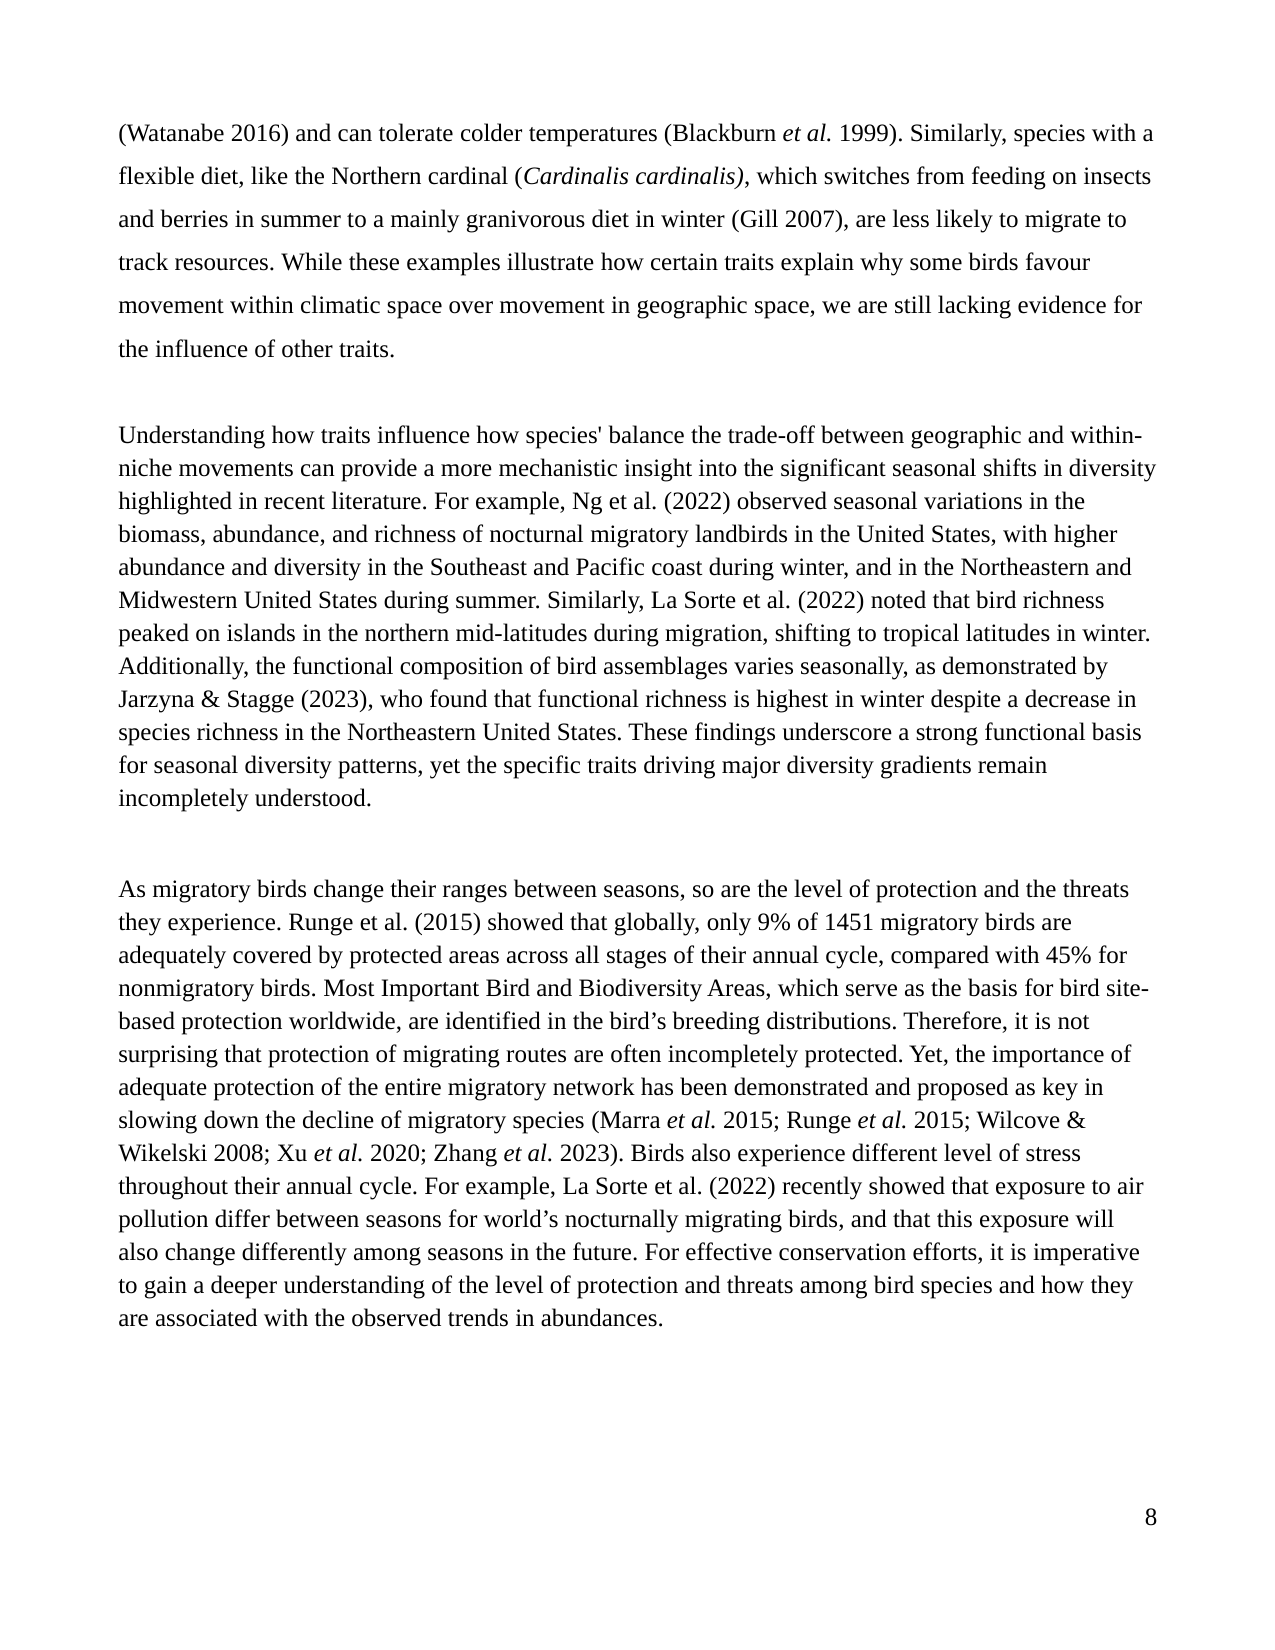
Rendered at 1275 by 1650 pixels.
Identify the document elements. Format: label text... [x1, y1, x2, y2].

text Understanding how traits influence how species' balance the trade-off between geographic and within-niche movements can provide a more mechanistic insight into the significant seasonal shifts in diversity highlighted in recent literature. For example, Ng et al. (2022) observed seasonal variations in the biomass, abundance, and richness of nocturnal migratory landbirds in the United States, with higher abundance and diversity in the Southeast and Pacific coast during winter, and in the Northeastern and Midwestern United States during summer. Similarly, La Sorte et al. (2022) noted that bird richness peaked on islands in the northern mid-latitudes during migration, shifting to tropical latitudes in winter. Additionally, the functional composition of bird assemblages varies seasonally, as demonstrated by Jarzyna & Stagge (2023), who found that functional richness is highest in winter despite a decrease in species richness in the Northeastern United States. These findings underscore a strong functional basis for seasonal diversity patterns, yet the specific traits driving major diversity gradients remain incompletely understood. [118, 420, 1157, 812]
text (Watanabe 2016) and can tolerate colder temperatures (Blackburn et al. 1999). Similarly, species with a flexible diet, like the Northern cardinal (Cardinalis cardinalis), which switches from feeding on insects and berries in summer to a mainly granivorous diet in winter (Gill 2007), are less likely to migrate to track resources. While these examples illustrate how certain traits explain why some birds favour movement within climatic space over movement in geographic space, we are still lacking evidence for the influence of other traits. [118, 118, 1157, 362]
text As migratory birds change their ranges between seasons, so are the level of protection and the threats they experience. Runge et al. (2015) showed that globally, only 9% of 1451 migratory birds are adequately covered by protected areas across all stages of their annual cycle, compared with 45% for nonmigratory birds. Most Important Bird and Biodiversity Areas, which serve as the basis for bird site-based protection worldwide, are identified in the bird’s breeding distributions. Therefore, it is not surprising that protection of migrating routes are often incompletely protected. Yet, the importance of adequate protection of the entire migratory network has been demonstrated and proposed as key in slowing down the decline of migratory species (Marra et al. 2015; Runge et al. 2015; Wilcove & Wikelski 2008; Xu et al. 2020; Zhang et al. 2023). Birds also experience different level of stress throughout their annual cycle. For example, La Sorte et al. (2022) recently showed that exposure to air pollution differ between seasons for world’s nocturnally migrating birds, and that this exposure will also change differently among seasons in the future. For effective conservation efforts, it is imperative to gain a deeper understanding of the level of protection and threats among bird species and how they are associated with the observed trends in abundances. [118, 874, 1157, 1332]
